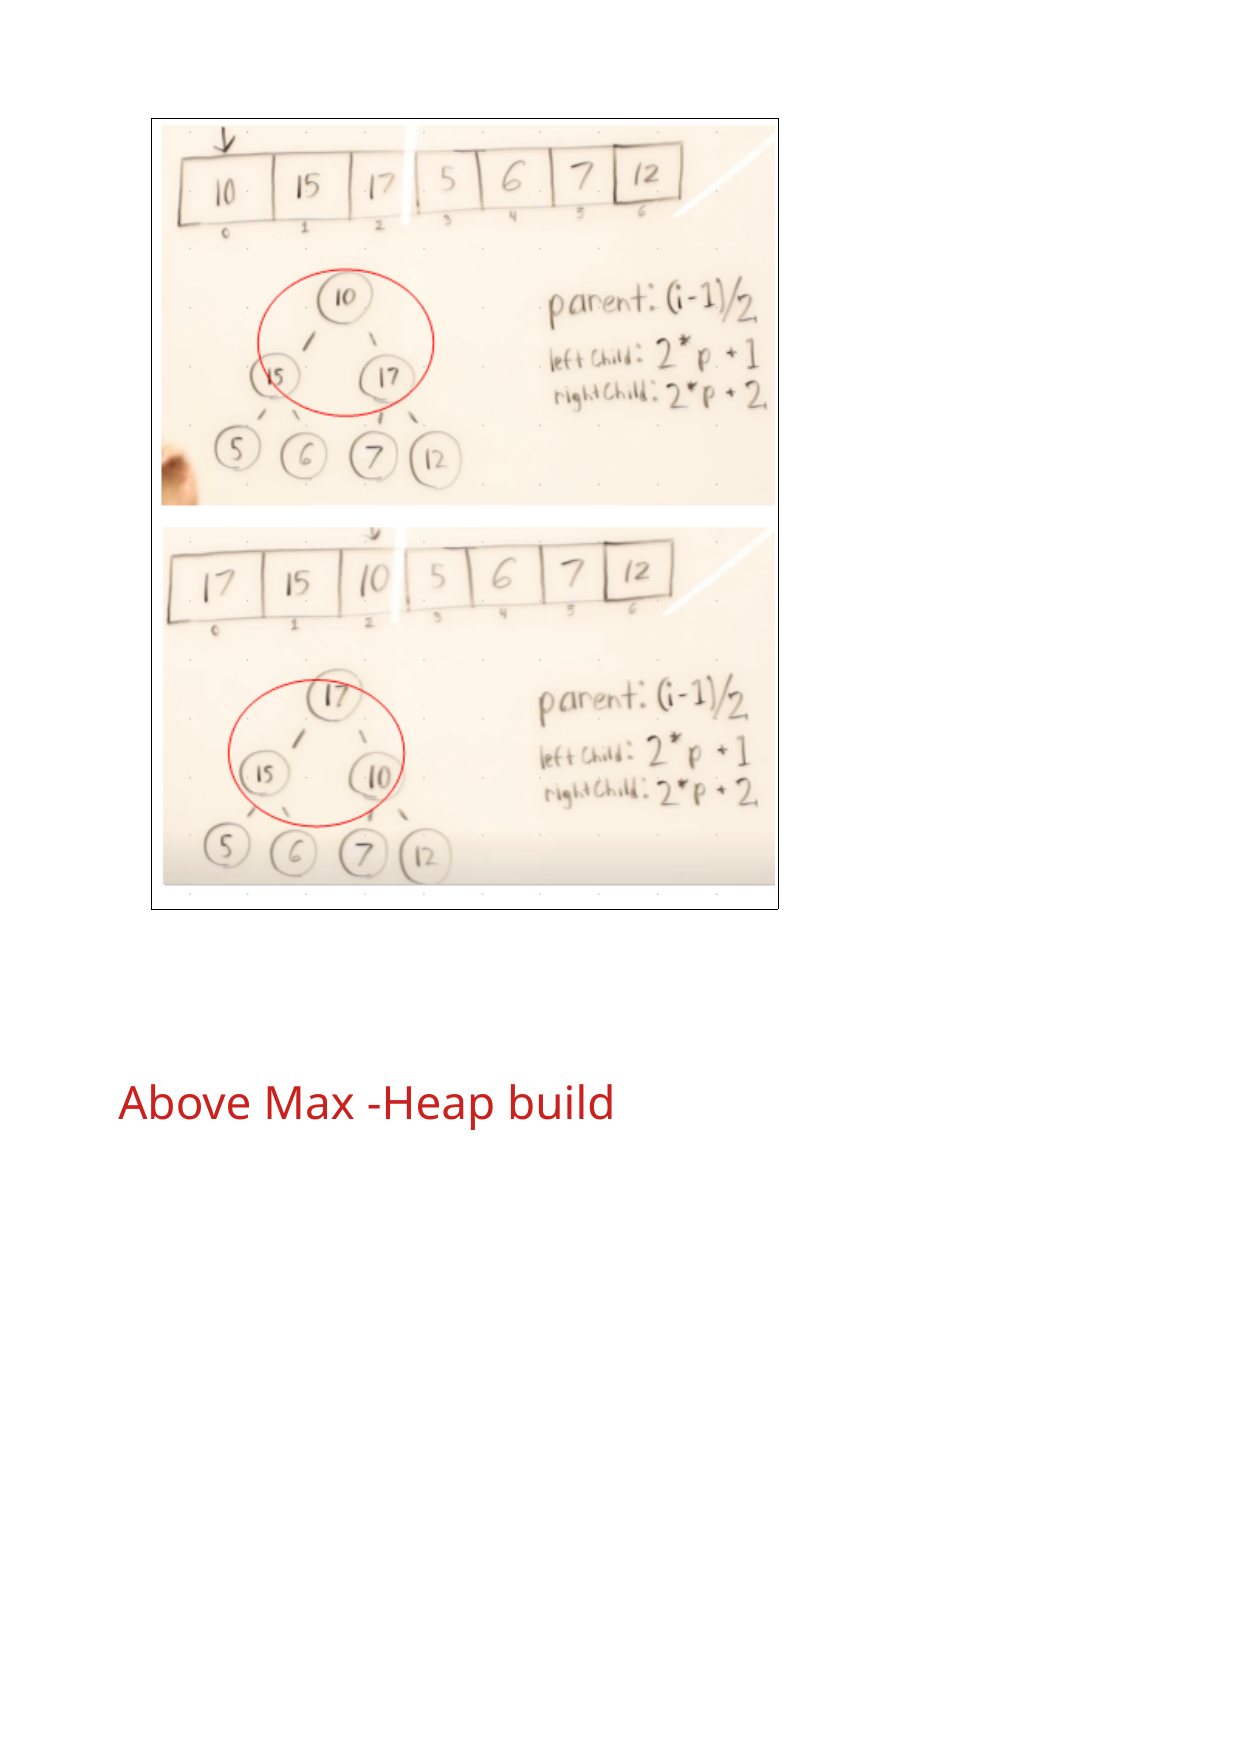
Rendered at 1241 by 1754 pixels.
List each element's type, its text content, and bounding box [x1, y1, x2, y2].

text Above Max -Heap build [118, 1071, 1122, 1133]
picture [154, 121, 775, 906]
